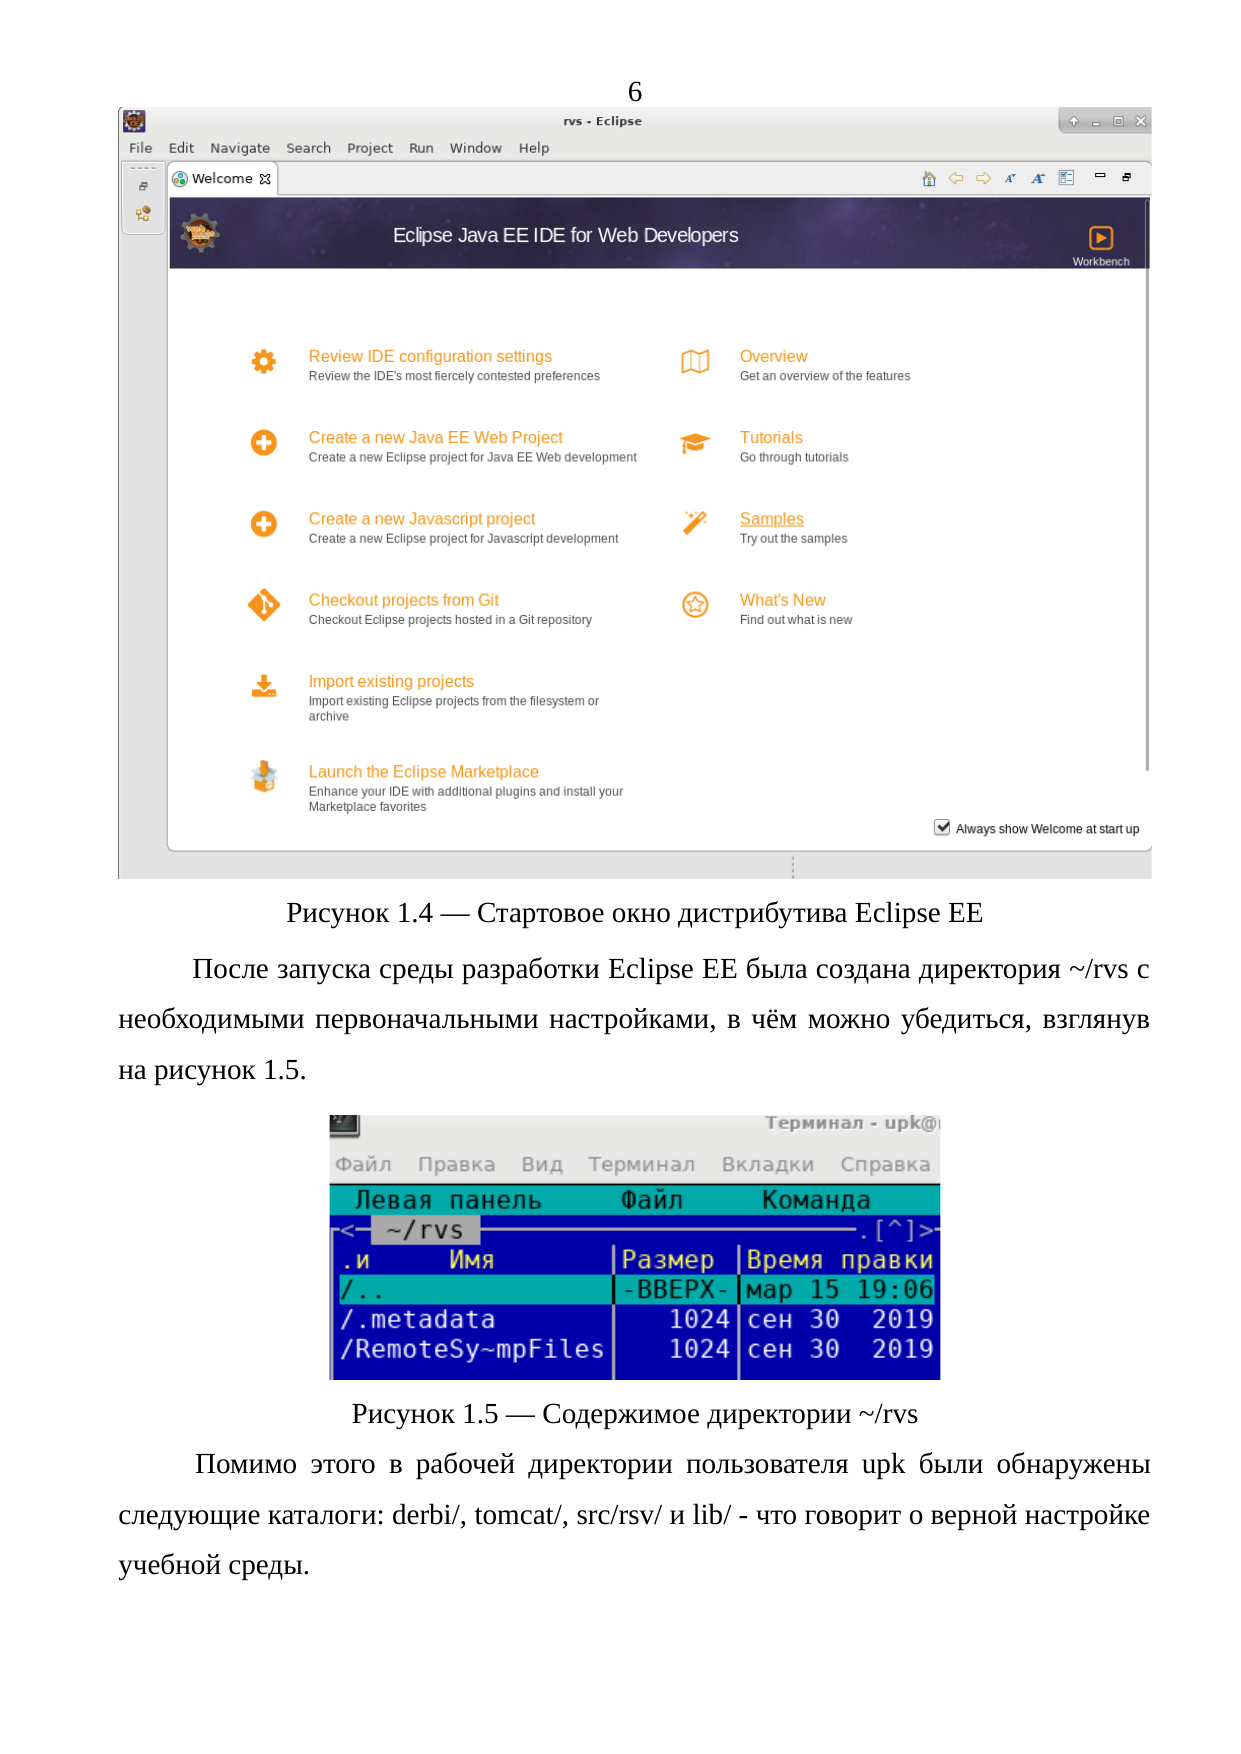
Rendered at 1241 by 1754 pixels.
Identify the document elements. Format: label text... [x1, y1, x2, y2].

text Помимо этого в рабочей директории пользователя upk были обнаружены следующие каталоги: derbi/, tomcat/, src/rsv/ и lib/ - что говорит о верной настройке учебной среды. [118, 1447, 1152, 1581]
picture [329, 1115, 941, 1380]
text Рисунок 1.5 — Содержимое директории ~/rvs [118, 1102, 1152, 1430]
picture [118, 107, 1152, 879]
text После запуска среды разработки Eclipse EE была создана директория ~/rvs с необходимыми первоначальными настройками, в чём можно убедиться, взглянув на рисунок 1.5. [118, 951, 1152, 1086]
text Рисунок 1.4 — Стартовое окно дистрибутива Eclipse EE [118, 879, 1152, 929]
